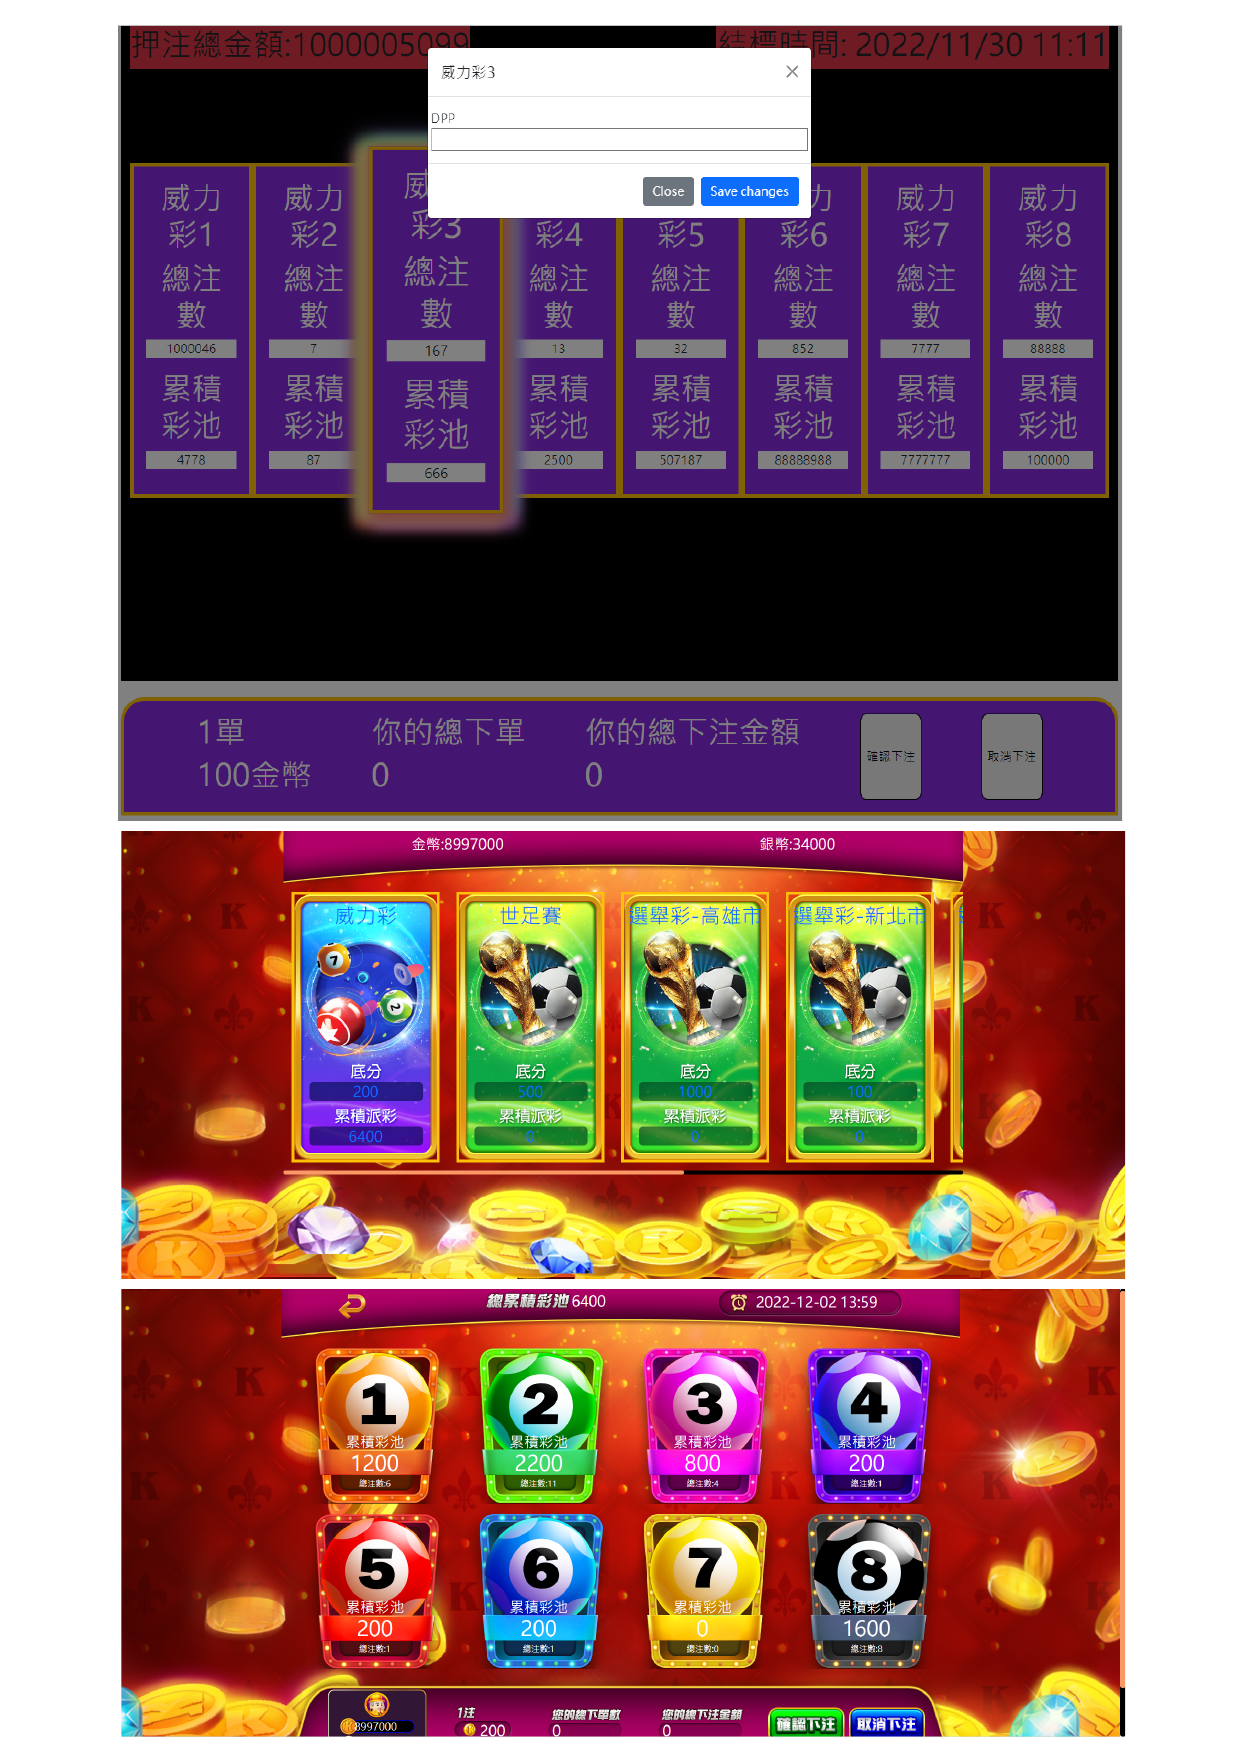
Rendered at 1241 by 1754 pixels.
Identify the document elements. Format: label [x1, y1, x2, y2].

picture [121, 831, 1126, 1279]
picture [121, 1289, 1126, 1737]
picture [118, 25, 1123, 821]
